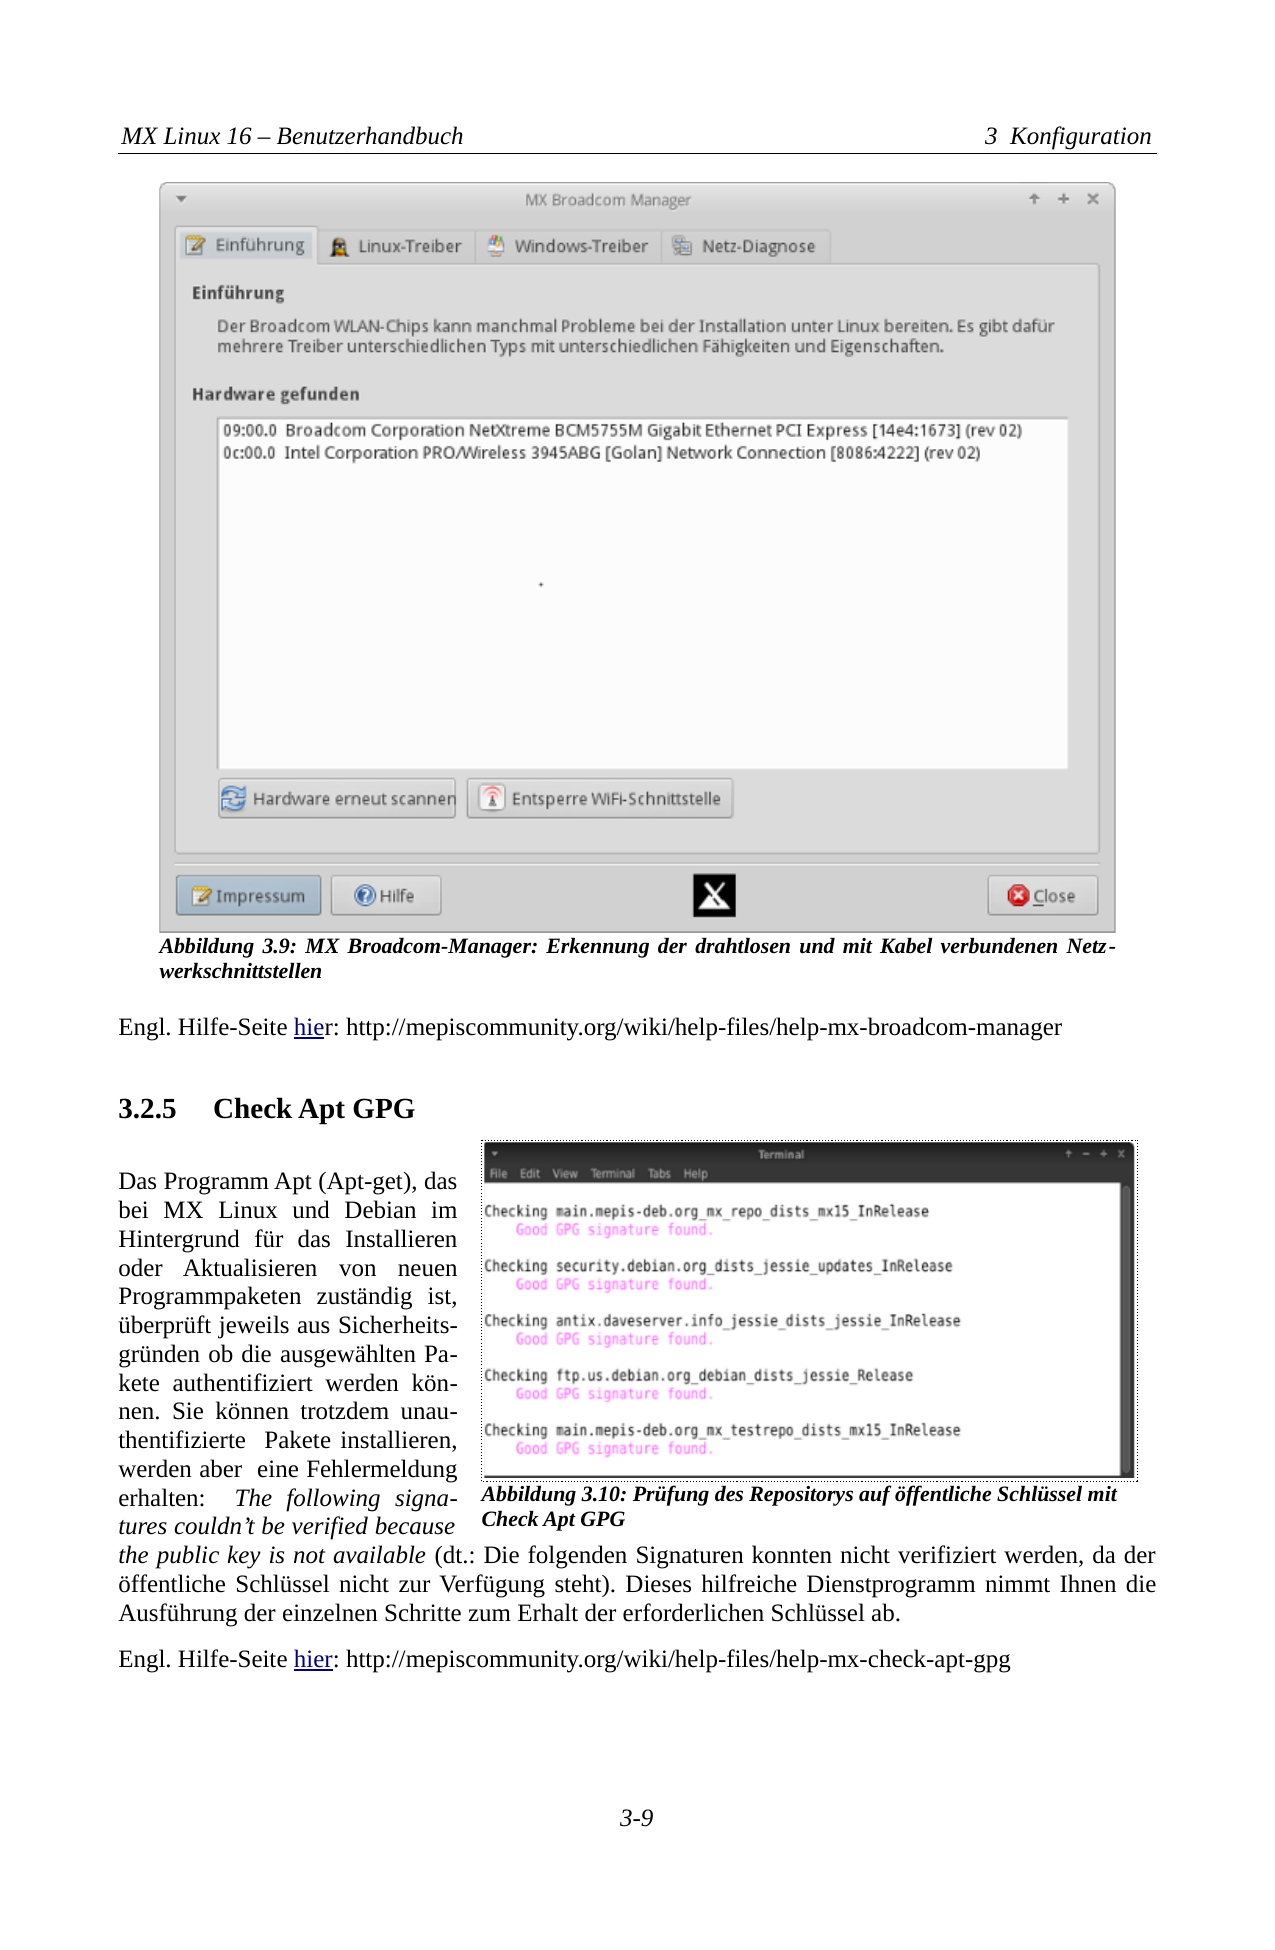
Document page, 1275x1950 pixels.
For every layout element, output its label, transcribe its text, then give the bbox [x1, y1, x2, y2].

picture [159, 182, 1116, 933]
subtitle 3.2.5 Check Apt GPG [118, 1091, 1157, 1124]
text Abbildung 3.9: MX Broadcom-Manager: Erkennung der drahtlosen und mit Kabel verbundenen Netz­werk­schnitt­stellen [159, 933, 1116, 983]
text Abbildung 3.10: Prüfung des Repositorys auf öffentliche Schlüssel mit Check Apt GPG [481, 1140, 1137, 1531]
text Engl. Hilfe-Seite hier: http://mepiscommunity.org/wiki/help-files/help-mx-check-apt-gpg [118, 1644, 1157, 1673]
text Das Programm Apt (Apt-get), das bei MX Linux und Debian im Hintergrund für das Installieren oder Aktualisieren von neuen Programmpaketen zuständig ist, überprüft jeweils aus Sicher­heits­gründen ob die ausgewählten Pa­ket­e authentifiziert werden kön­nen. Sie können trotzdem unau­then­tifizierte Pakete installieren, werden aber eine Fehlermeldung erhalten: The following signa­tures couldn’t be verified because the public key is not available (dt.: Die folgenden Signaturen konnten nicht verifiziert werden, da der öffentliche Schlüssel nicht zur Ver­fü­gung steht). Dieses hilfreiche Dienstprogramm nimmt Ihnen die Ausführung der einzelnen Schritte zum Erhalt der erforderlichen Schlüssel ab. [118, 1166, 1157, 1626]
text Engl. Hilfe-Seite hier: http://mepiscommunity.org/wiki/help-files/help-mx-broadcom-manager [118, 1012, 1157, 1041]
picture [484, 1142, 1135, 1478]
